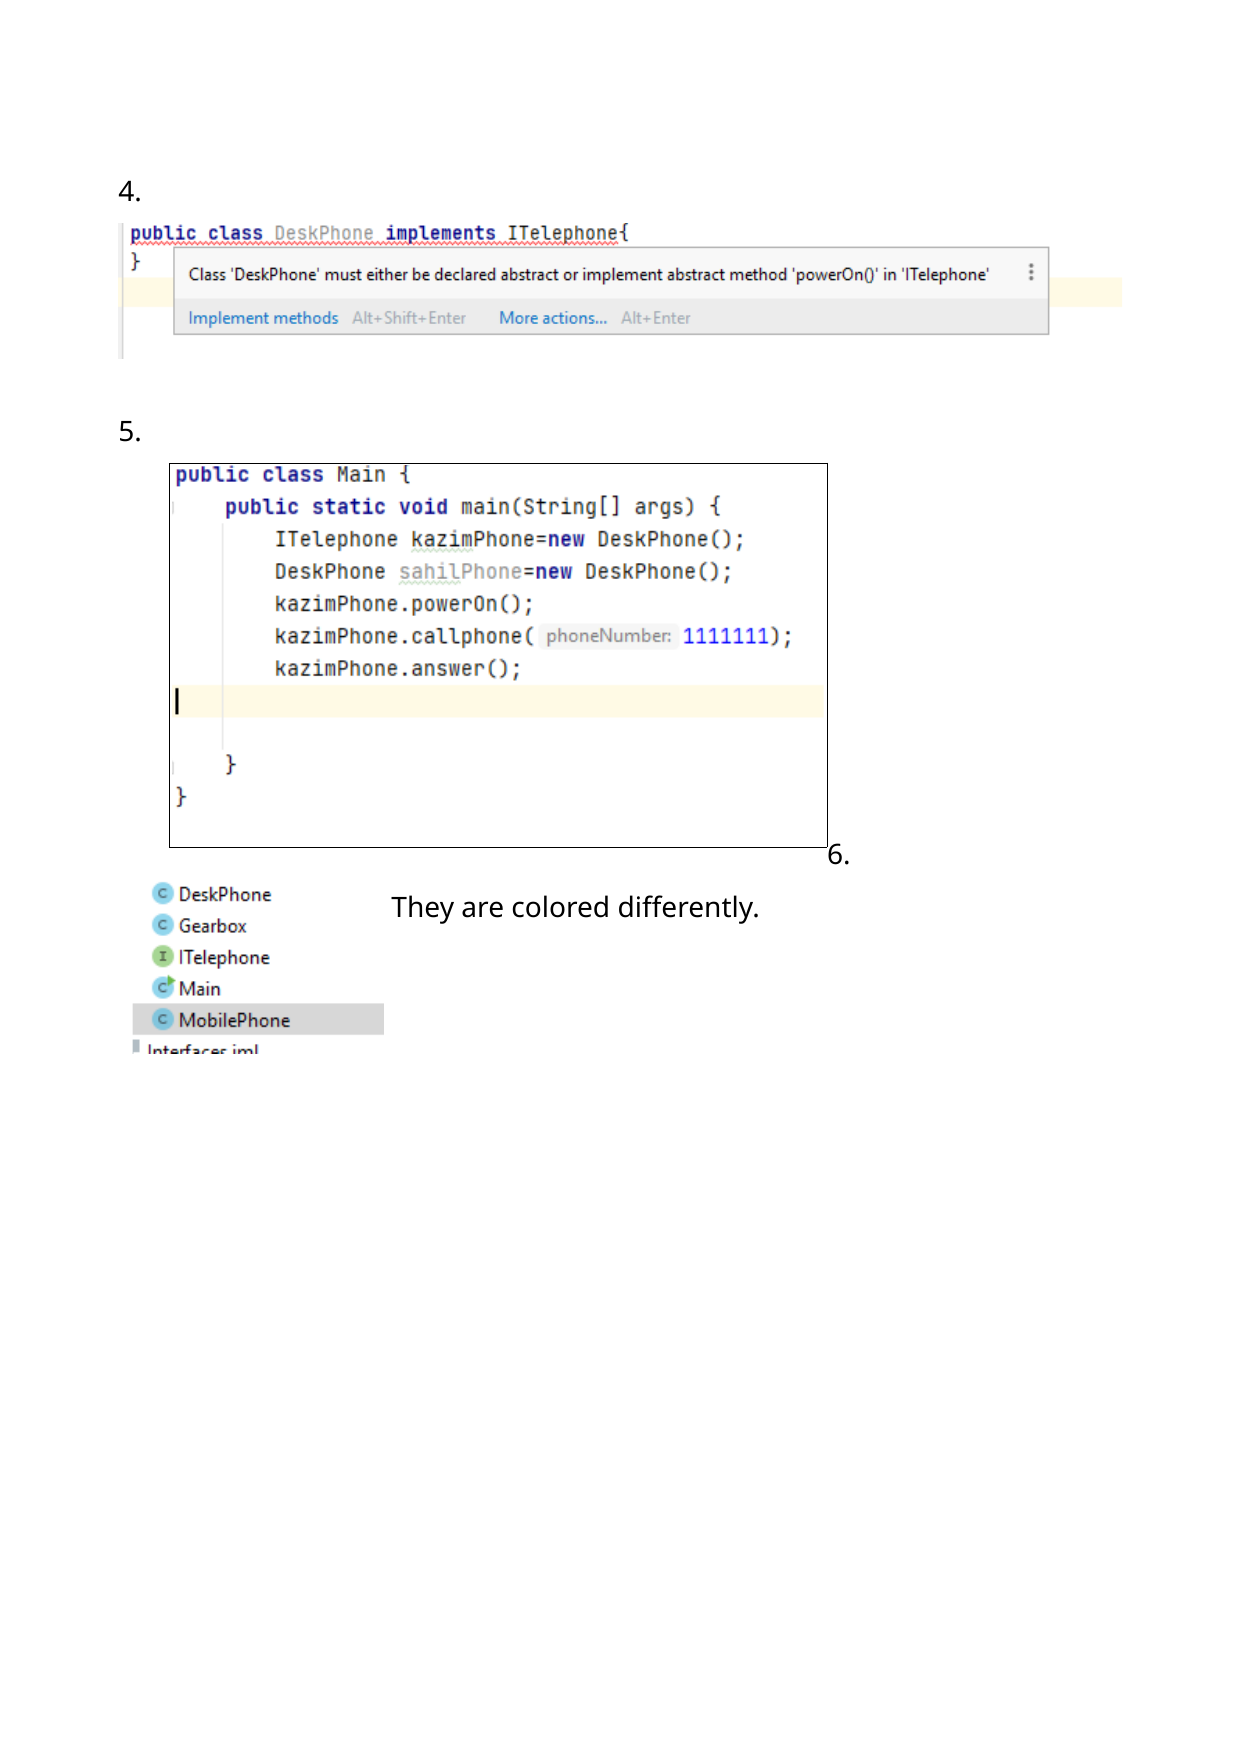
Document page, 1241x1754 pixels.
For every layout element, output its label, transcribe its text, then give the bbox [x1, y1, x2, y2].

picture [172, 465, 824, 844]
text 5. [118, 411, 1122, 449]
picture [118, 223, 1123, 359]
picture [132, 874, 384, 1054]
text 4. [118, 171, 1122, 209]
text 6. [118, 834, 1122, 873]
text They are colored differently. [384, 887, 1122, 926]
